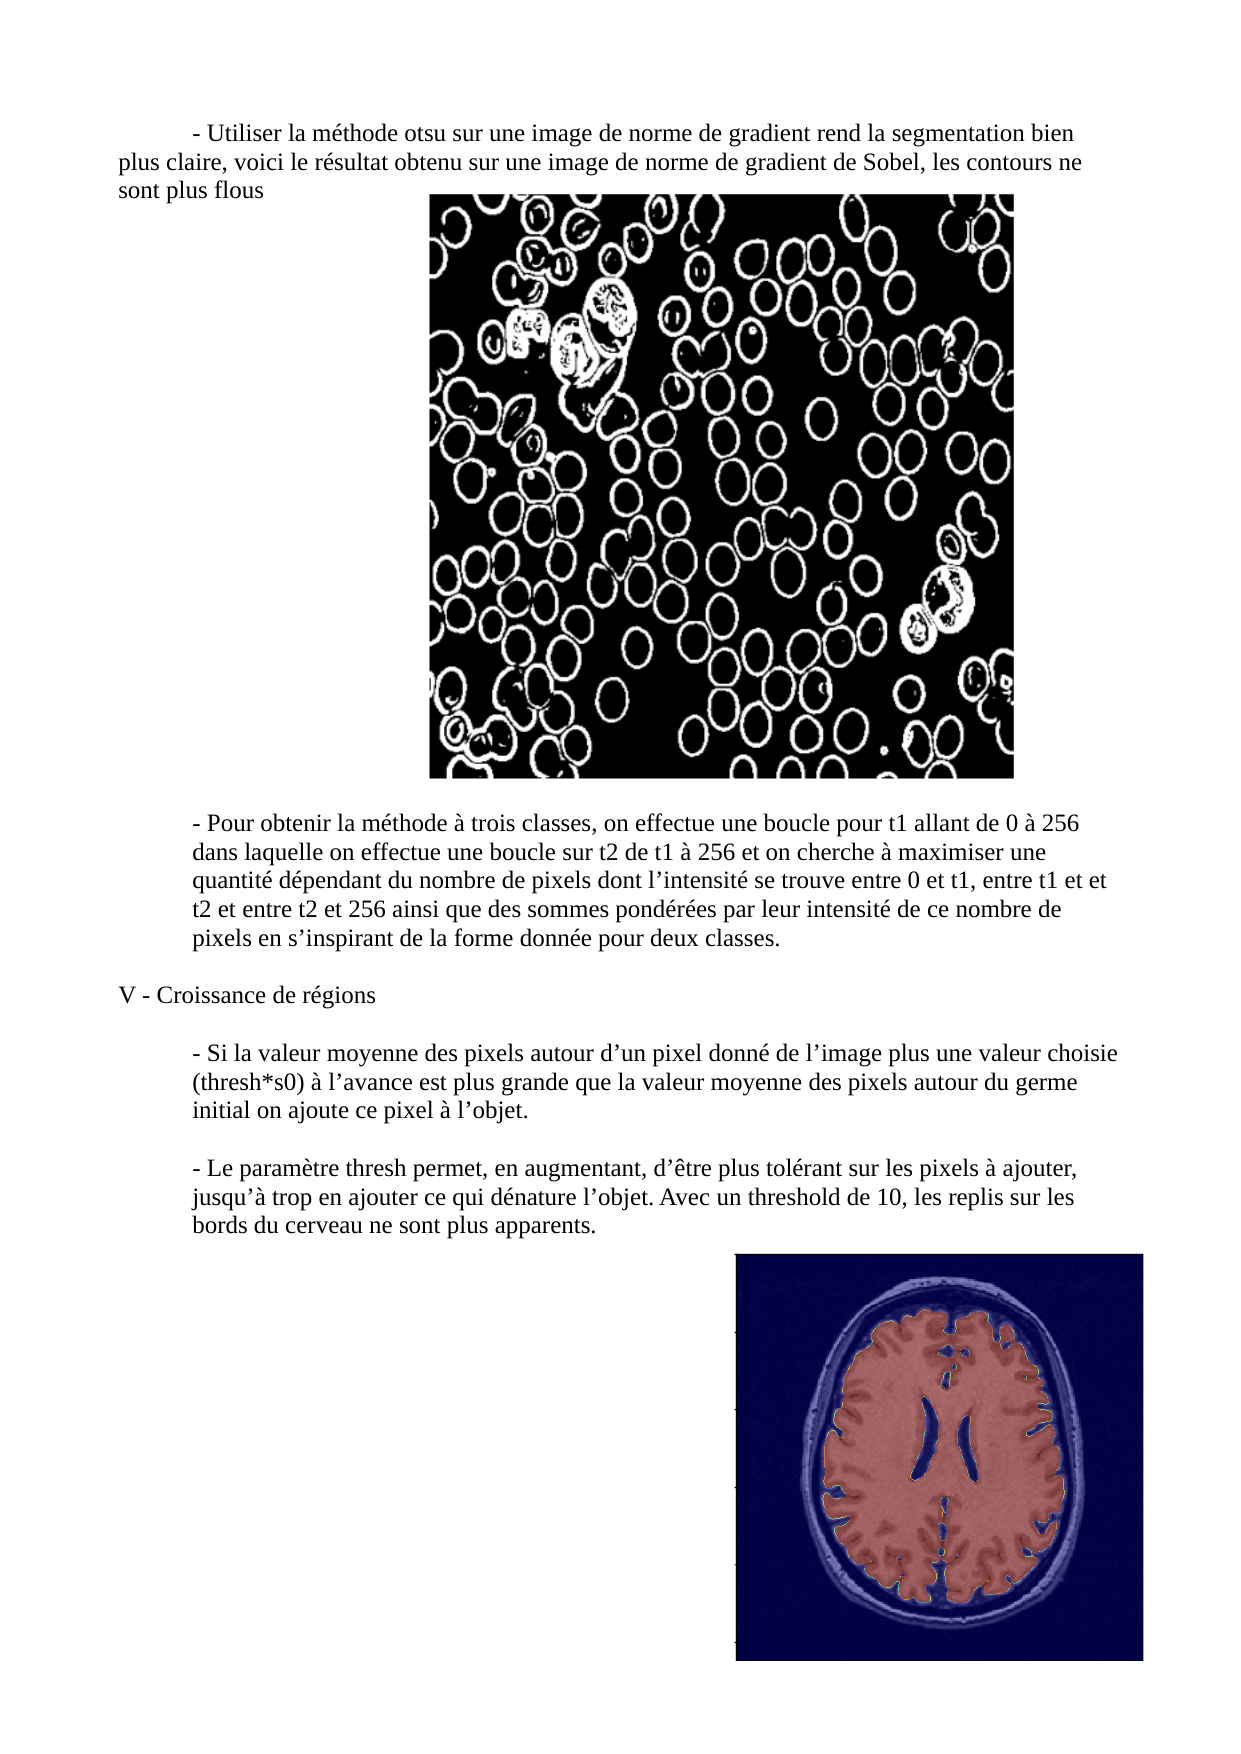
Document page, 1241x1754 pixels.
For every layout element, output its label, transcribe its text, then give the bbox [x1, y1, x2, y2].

text - Pour obtenir la méthode à trois classes, on effectue une boucle pour t1 allant de 0 à 256 dans laquelle on effectue une boucle sur t2 de t1 à 256 et on cherche à maximiser une quantité dépendant du nombre de pixels dont l’intensité se trouve entre 0 et t1, entre t1 et et t2 et entre t2 et 256 ainsi que des sommes pondérées par leur intensité de ce nombre de pixels en s’inspirant de la forme donnée pour deux classes. [118, 808, 1122, 952]
picture [734, 1253, 1144, 1661]
text - Utiliser la méthode otsu sur une image de norme de gradient rend la segmentation bien plus claire, voici le résultat obtenu sur une image de norme de gradient de Sobel, les contours ne sont plus flous [118, 118, 1122, 204]
picture [419, 185, 1018, 784]
text V - Croissance de régions [118, 981, 1122, 1009]
text - Le paramètre thresh permet, en augmentant, d’être plus tolérant sur les pixels à ajouter, jusqu’à trop en ajouter ce qui dénature l’objet. Avec un threshold de 10, les replis sur les bords du cerveau ne sont plus apparents. [118, 1153, 1122, 1239]
text - Si la valeur moyenne des pixels autour d’un pixel donné de l’image plus une valeur choisie (thresh*s0) à l’avance est plus grande que la valeur moyenne des pixels autour du germe initial on ajoute ce pixel à l’objet. [118, 1038, 1122, 1124]
